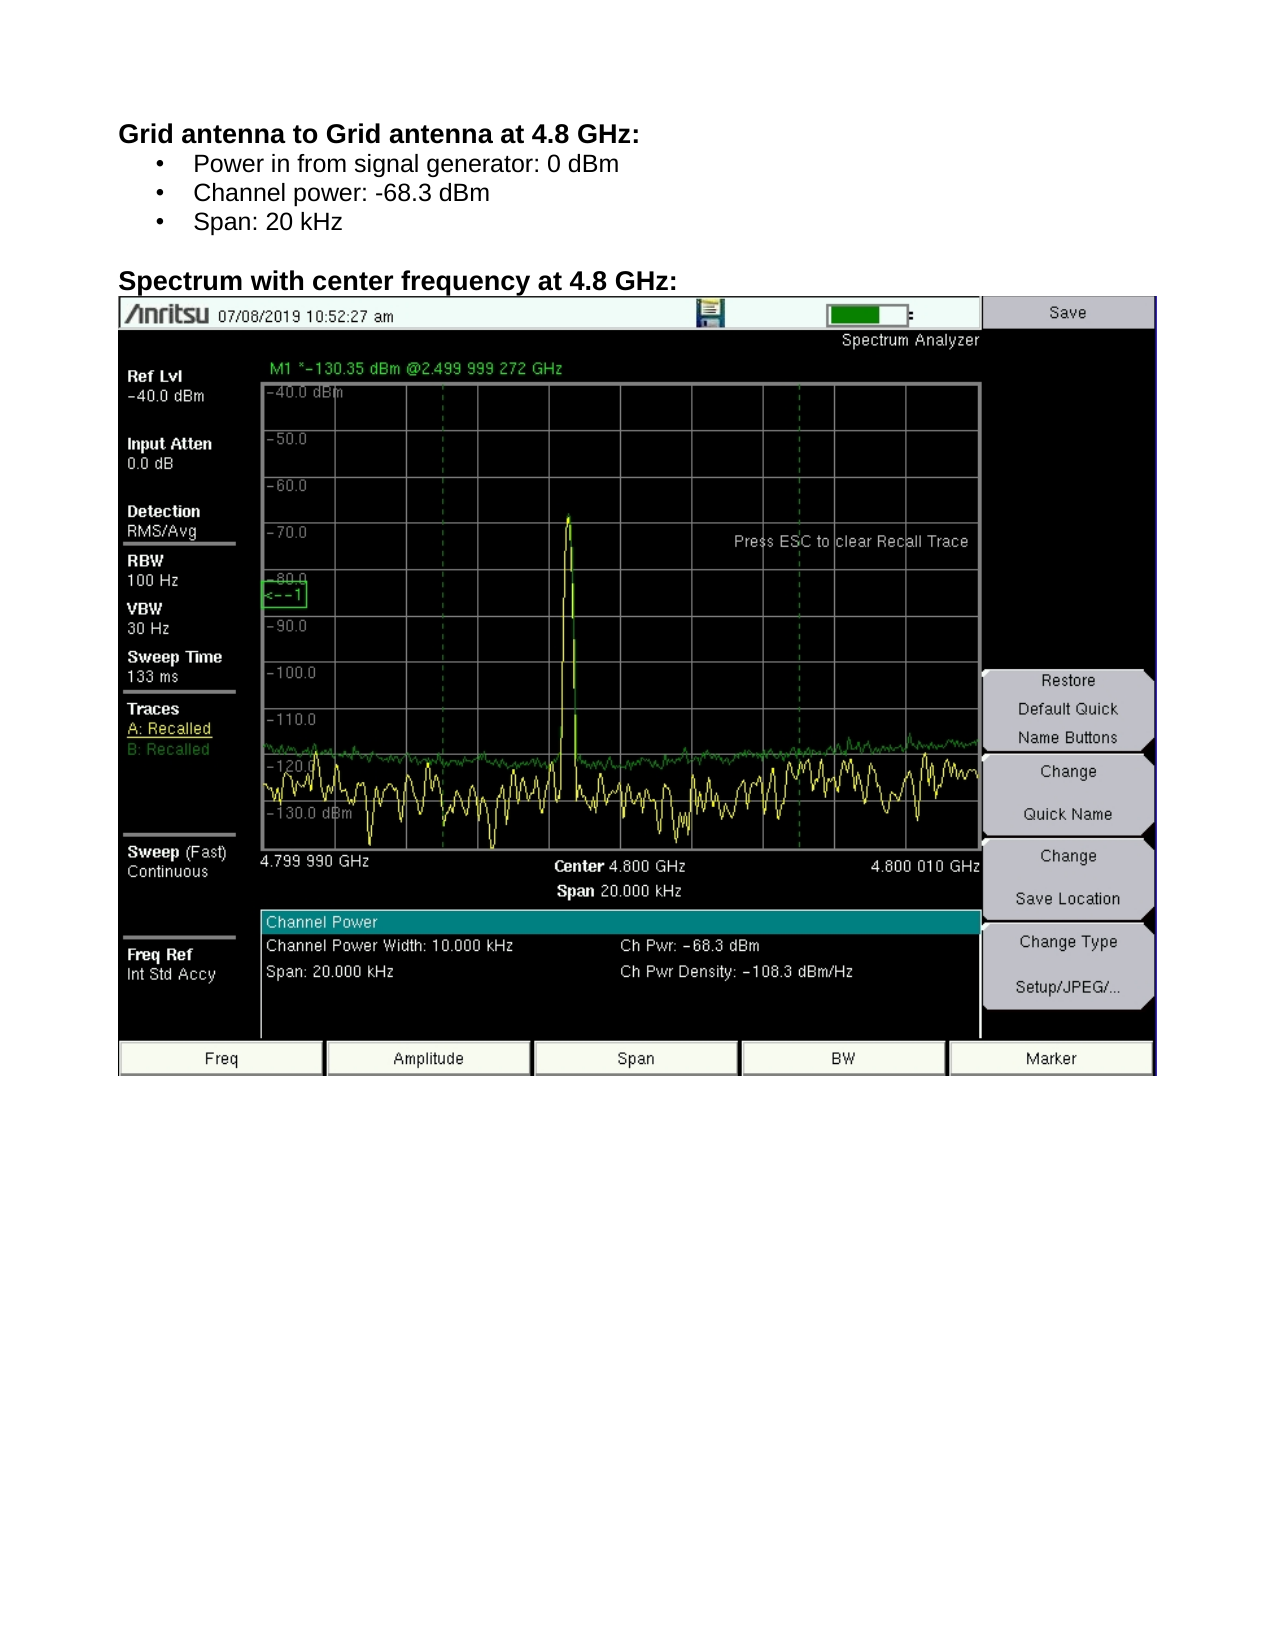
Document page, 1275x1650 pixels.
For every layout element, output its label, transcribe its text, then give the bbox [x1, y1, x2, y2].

text Grid antenna to Grid antenna at 4.8 GHz: [118, 118, 1157, 149]
text Spectrum with center frequency at 4.8 GHz: [118, 265, 1157, 296]
list Channel power: -68.3 dBm [156, 178, 1157, 207]
list Span: 20 kHz [156, 207, 1157, 236]
list Power in from signal generator: 0 dBm [156, 149, 1157, 178]
picture [118, 296, 1157, 1076]
